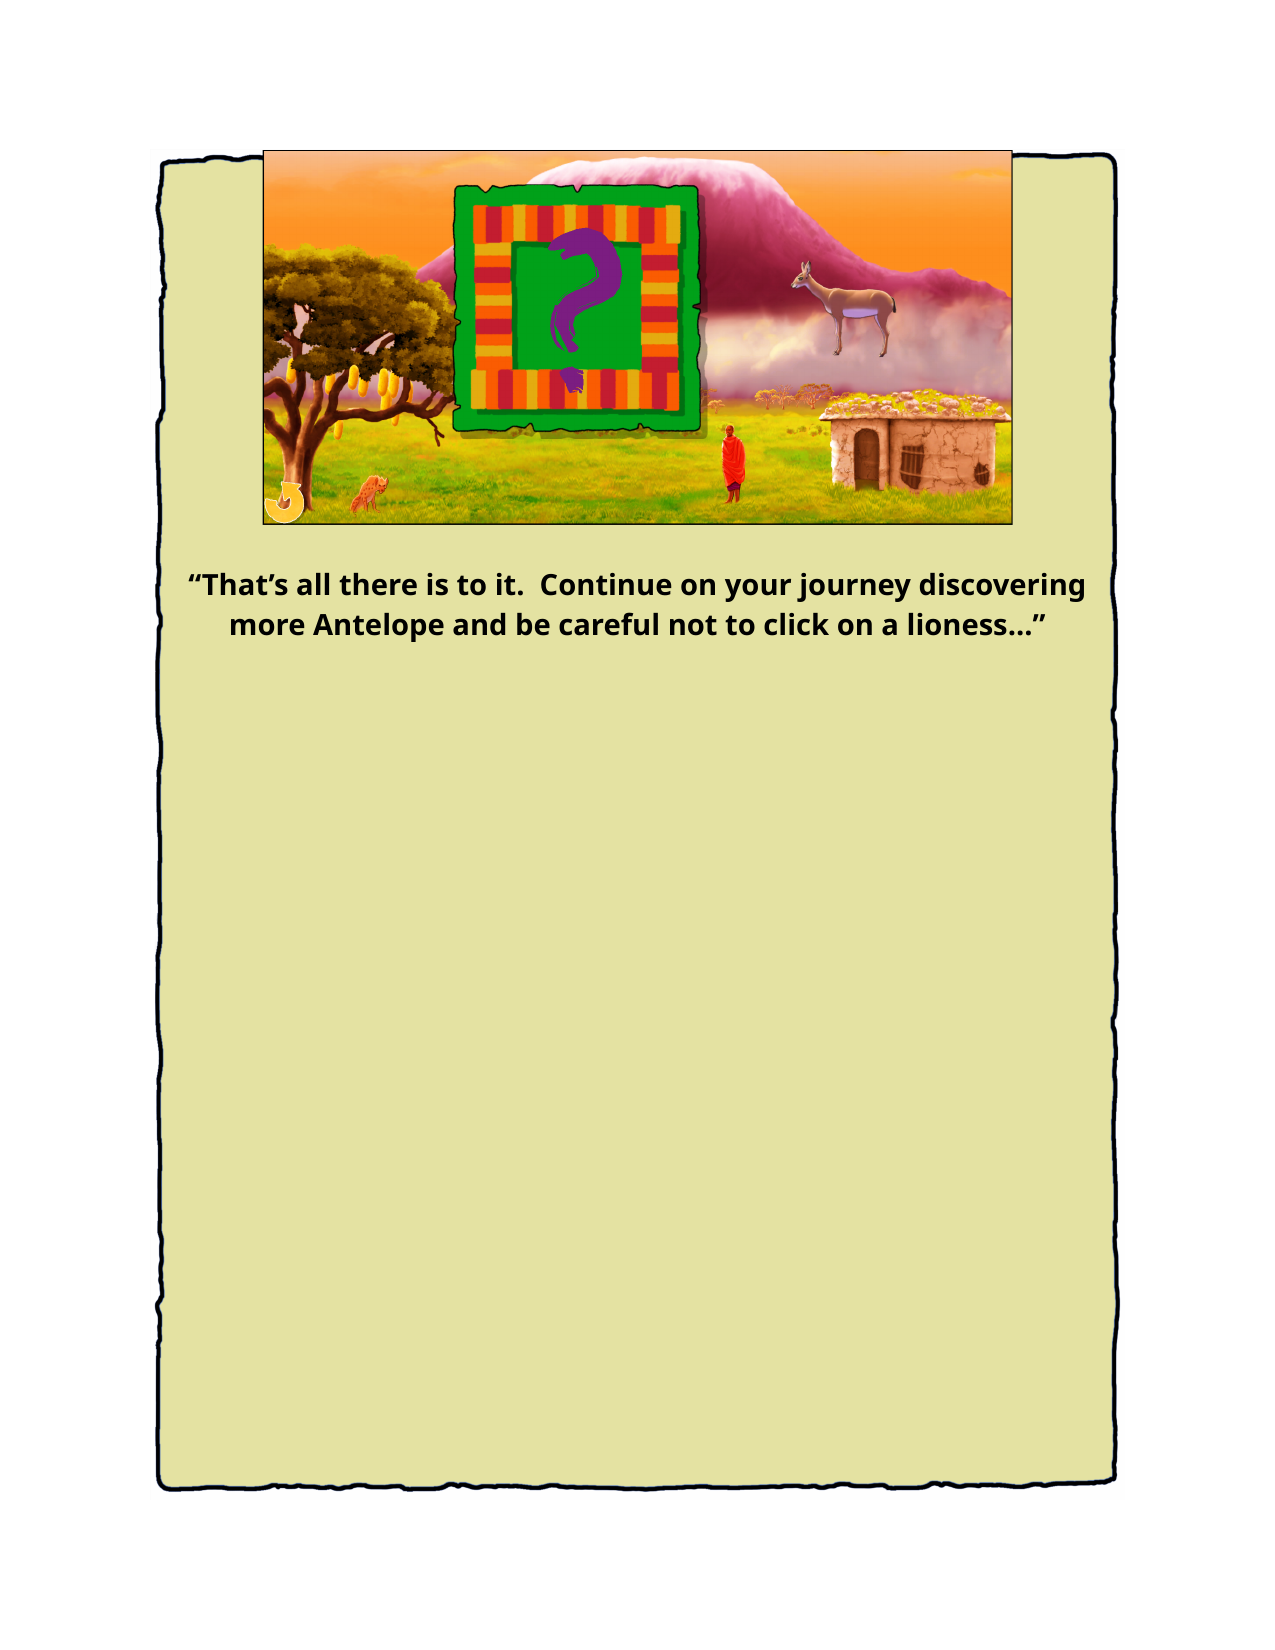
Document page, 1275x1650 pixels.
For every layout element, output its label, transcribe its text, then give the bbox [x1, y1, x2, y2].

text “That’s all there is to it. Continue on your journey discovering more Antelope and be careful not to click on a lioness...” [180, 565, 1095, 644]
picture [150, 149, 1125, 1500]
